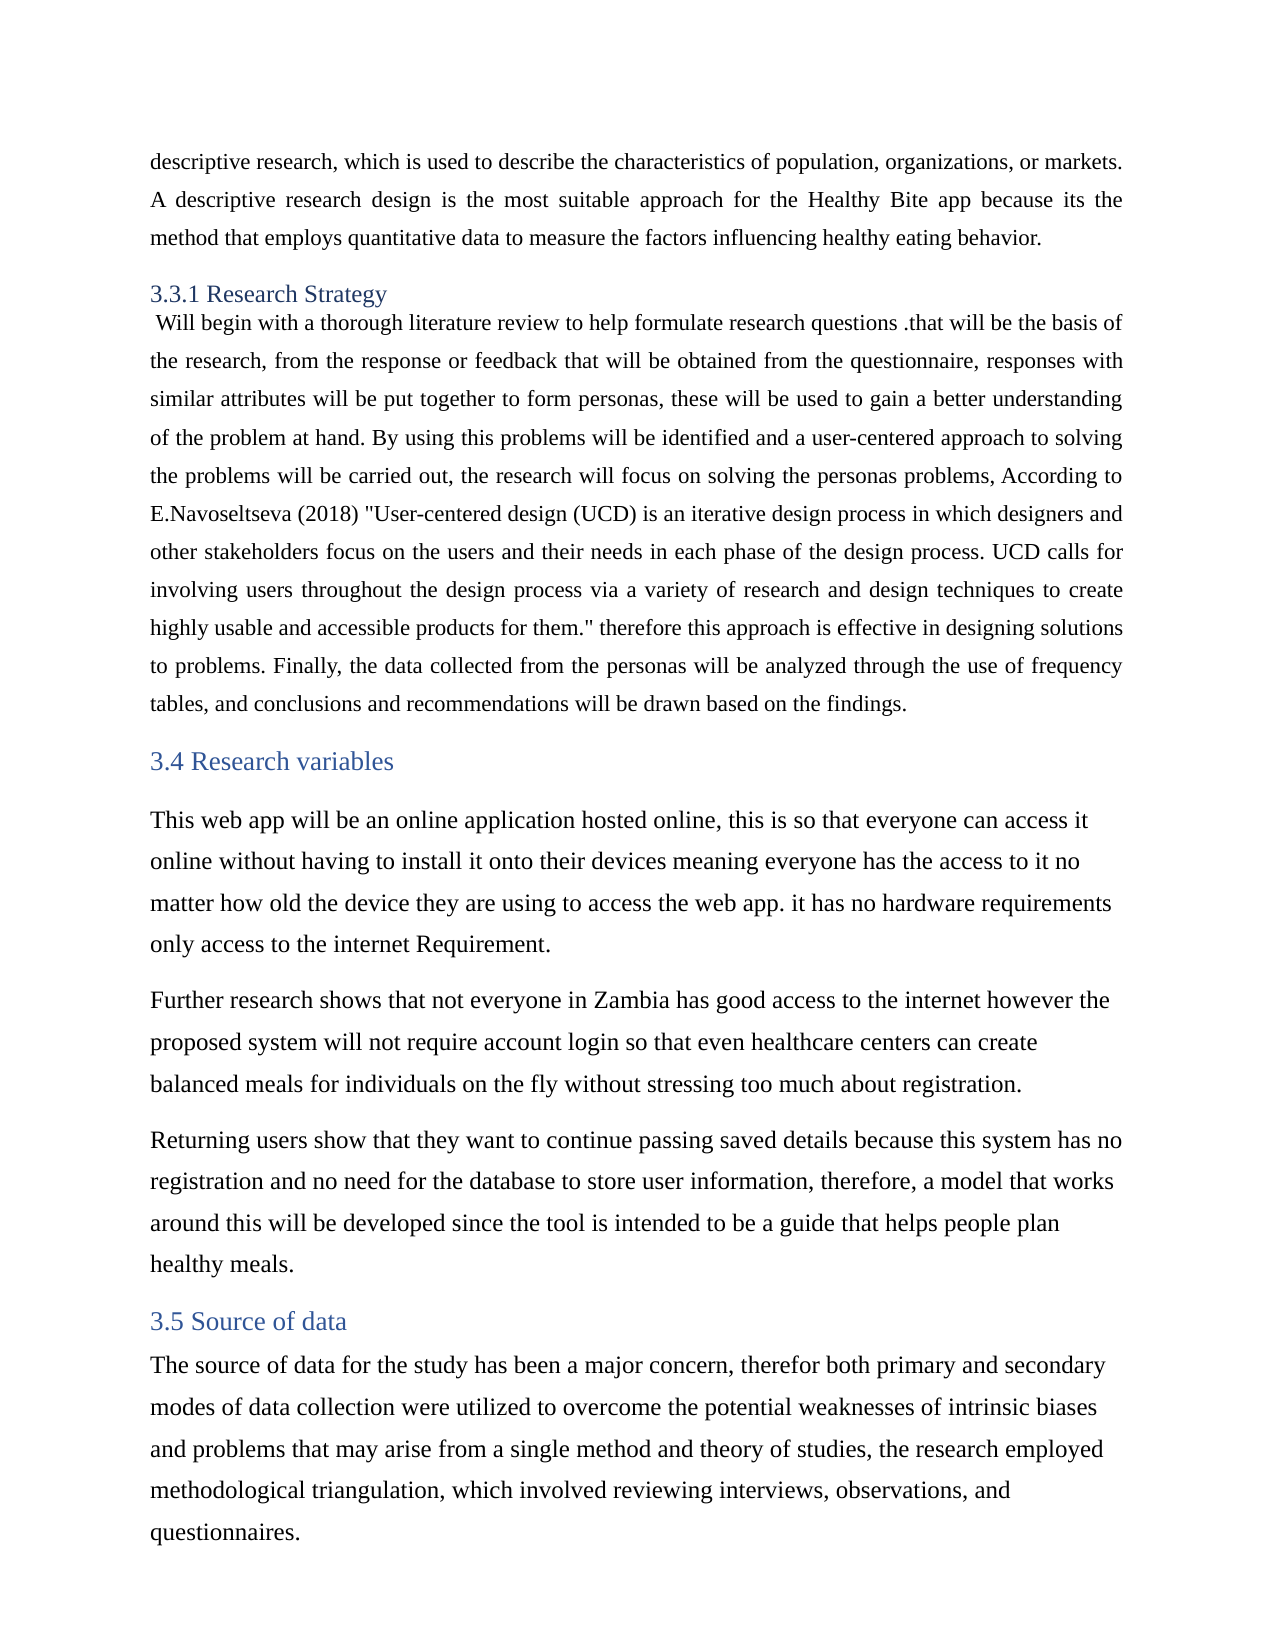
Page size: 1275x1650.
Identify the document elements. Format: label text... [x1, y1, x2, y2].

subtitle 3.5 Source of data [150, 1307, 1125, 1337]
text Will begin with a thorough literature review to help formulate research questions .that will be the basis of the research, from the response or feedback that will be obtained from the questionnaire, responses with similar attributes will be put together to form personas, these will be used to gain a better understanding of the problem at hand. By using this problems will be identified and a user-centered approach to solving the problems will be carried out, the research will focus on solving the personas problems, According to E.Navoseltseva (2018) "User-centered design (UCD) is an iterative design process in which designers and other stakeholders focus on the users and their needs in each phase of the design process. UCD calls for involving users throughout the design process via a variety of research and design techniques to create highly usable and accessible products for them." therefore this approach is effective in designing solutions to problems. Finally, the data collected from the personas will be analyzed through the use of frequency tables, and conclusions and recommendations will be drawn based on the findings. [150, 310, 1125, 717]
text Further research shows that not everyone in Zambia has good access to the internet however the proposed system will not require account login so that even healthcare centers can create balanced meals for individuals on the fly without stressing too much about registration. [150, 987, 1125, 1097]
text descriptive research, which is used to describe the characteristics of population, organizations, or markets. A descriptive research design is the most suitable approach for the Healthy Bite app because its the method that employs quantitative data to measure the factors influencing healthy eating behavior. [150, 149, 1125, 251]
subtitle 3.3.1 Research Strategy [150, 280, 1125, 308]
text This web app will be an online application hosted online, this is so that everyone can access it online without having to install it onto their devices meaning everyone has the access to it no matter how old the device they are using to access the web app. it has no hardware requirements only access to the internet Requirement. [150, 806, 1125, 958]
text Returning users show that they want to continue passing saved details because this system has no registration and no need for the database to store user information, therefore, a model that works around this will be developed since the tool is intended to be a guide that helps people plan healthy meals. [150, 1126, 1125, 1278]
text The source of data for the study has been a major concern, therefor both primary and secondary modes of data collection were utilized to overcome the potential weaknesses of intrinsic biases and problems that may arise from a single method and theory of studies, the research employed methodological triangulation, which involved reviewing interviews, observations, and questionnaires. [150, 1352, 1125, 1546]
text 3.4 Research variables [150, 746, 1125, 776]
